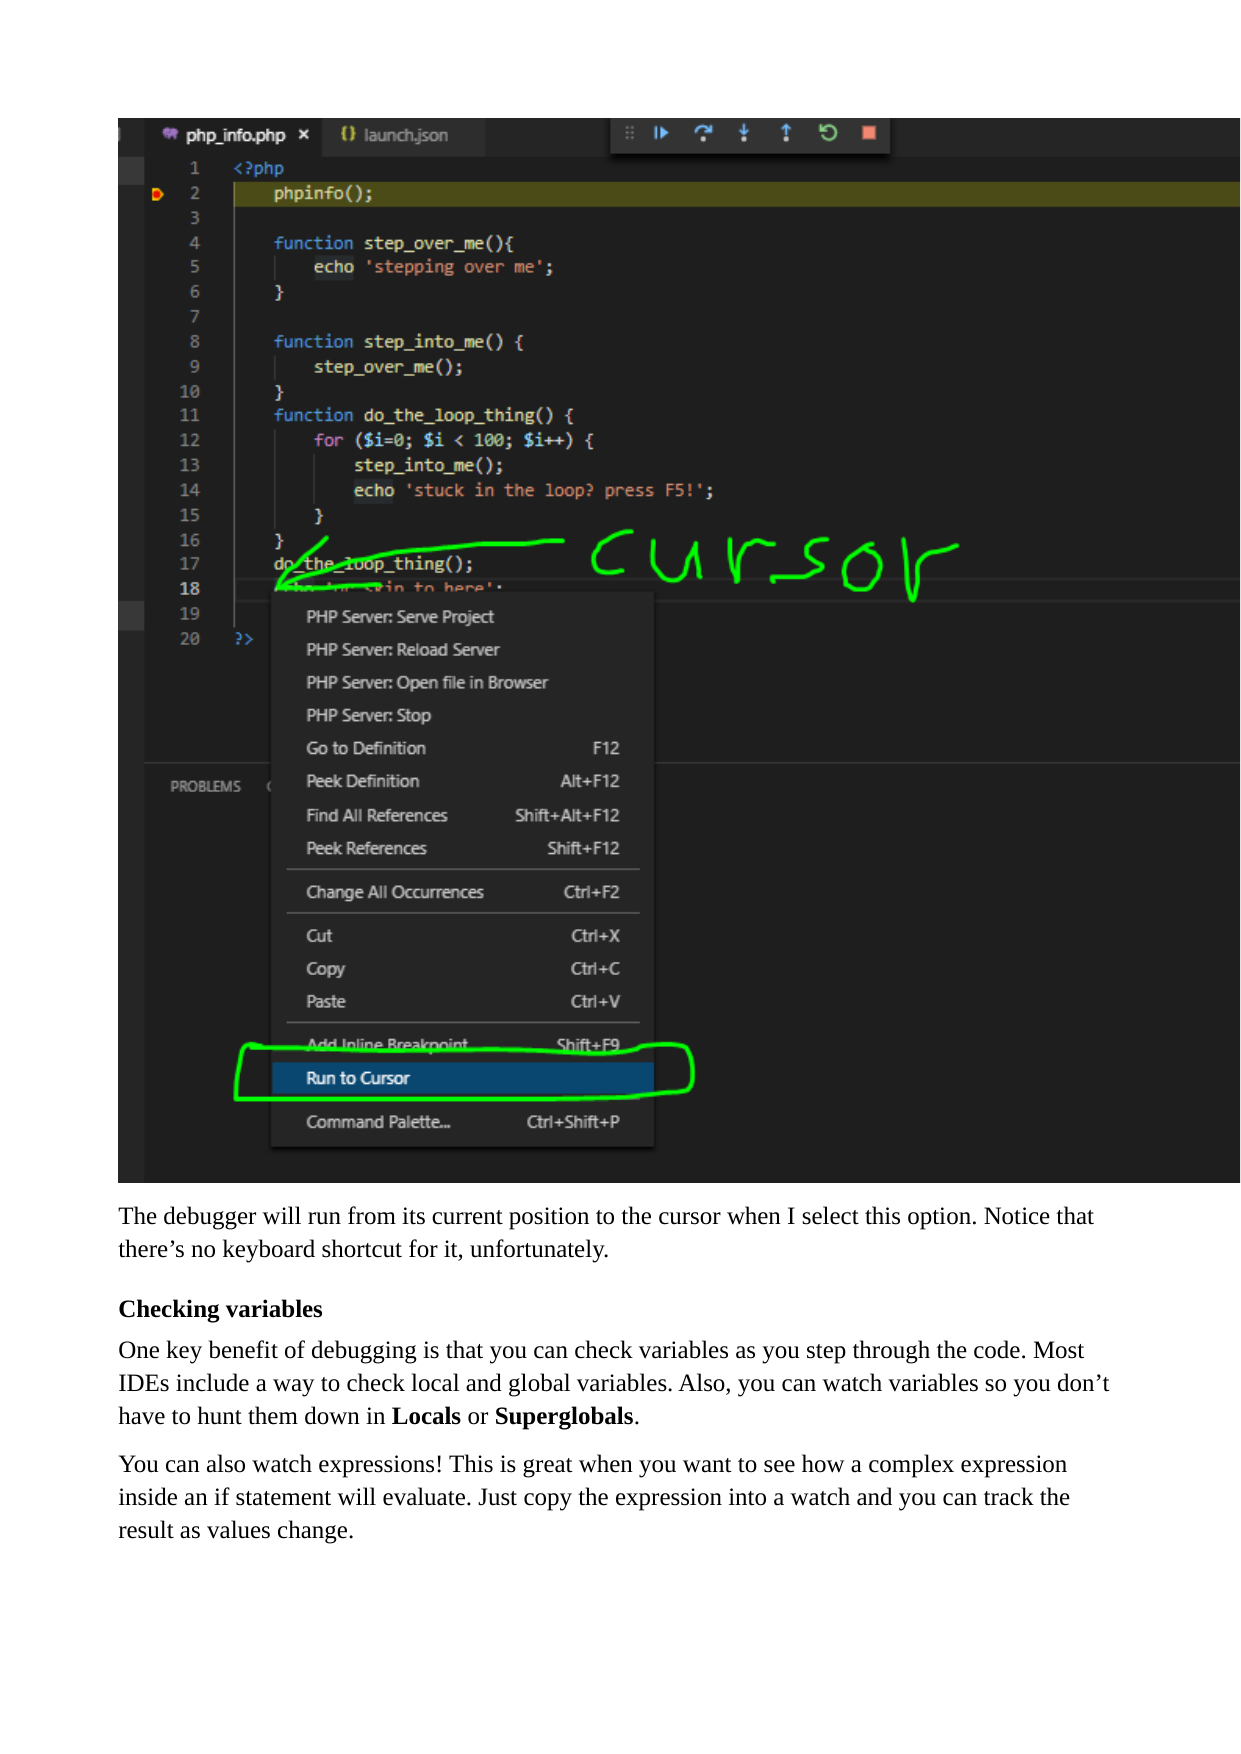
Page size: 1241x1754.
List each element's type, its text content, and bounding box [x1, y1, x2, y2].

text The debugger will run from its current position to the cursor when I select this option. Notice that there’s no keyboard shortcut for it, unfortunately. [118, 1201, 1122, 1263]
subtitle Checking variables [118, 1294, 1122, 1323]
text You can also watch expressions! This is great when you want to see how a complex expression inside an if statement will evaluate. Just copy the expression into a watch and you can track the result as values change. [118, 1449, 1122, 1544]
text One key benefit of debugging is that you can check variables as you step through the code. Most IDEs include a way to check local and global variables. Also, you can watch variables so you don’t have to hunt them down in Locals or Superglobals. [118, 1335, 1122, 1430]
picture [118, 118, 1241, 1183]
